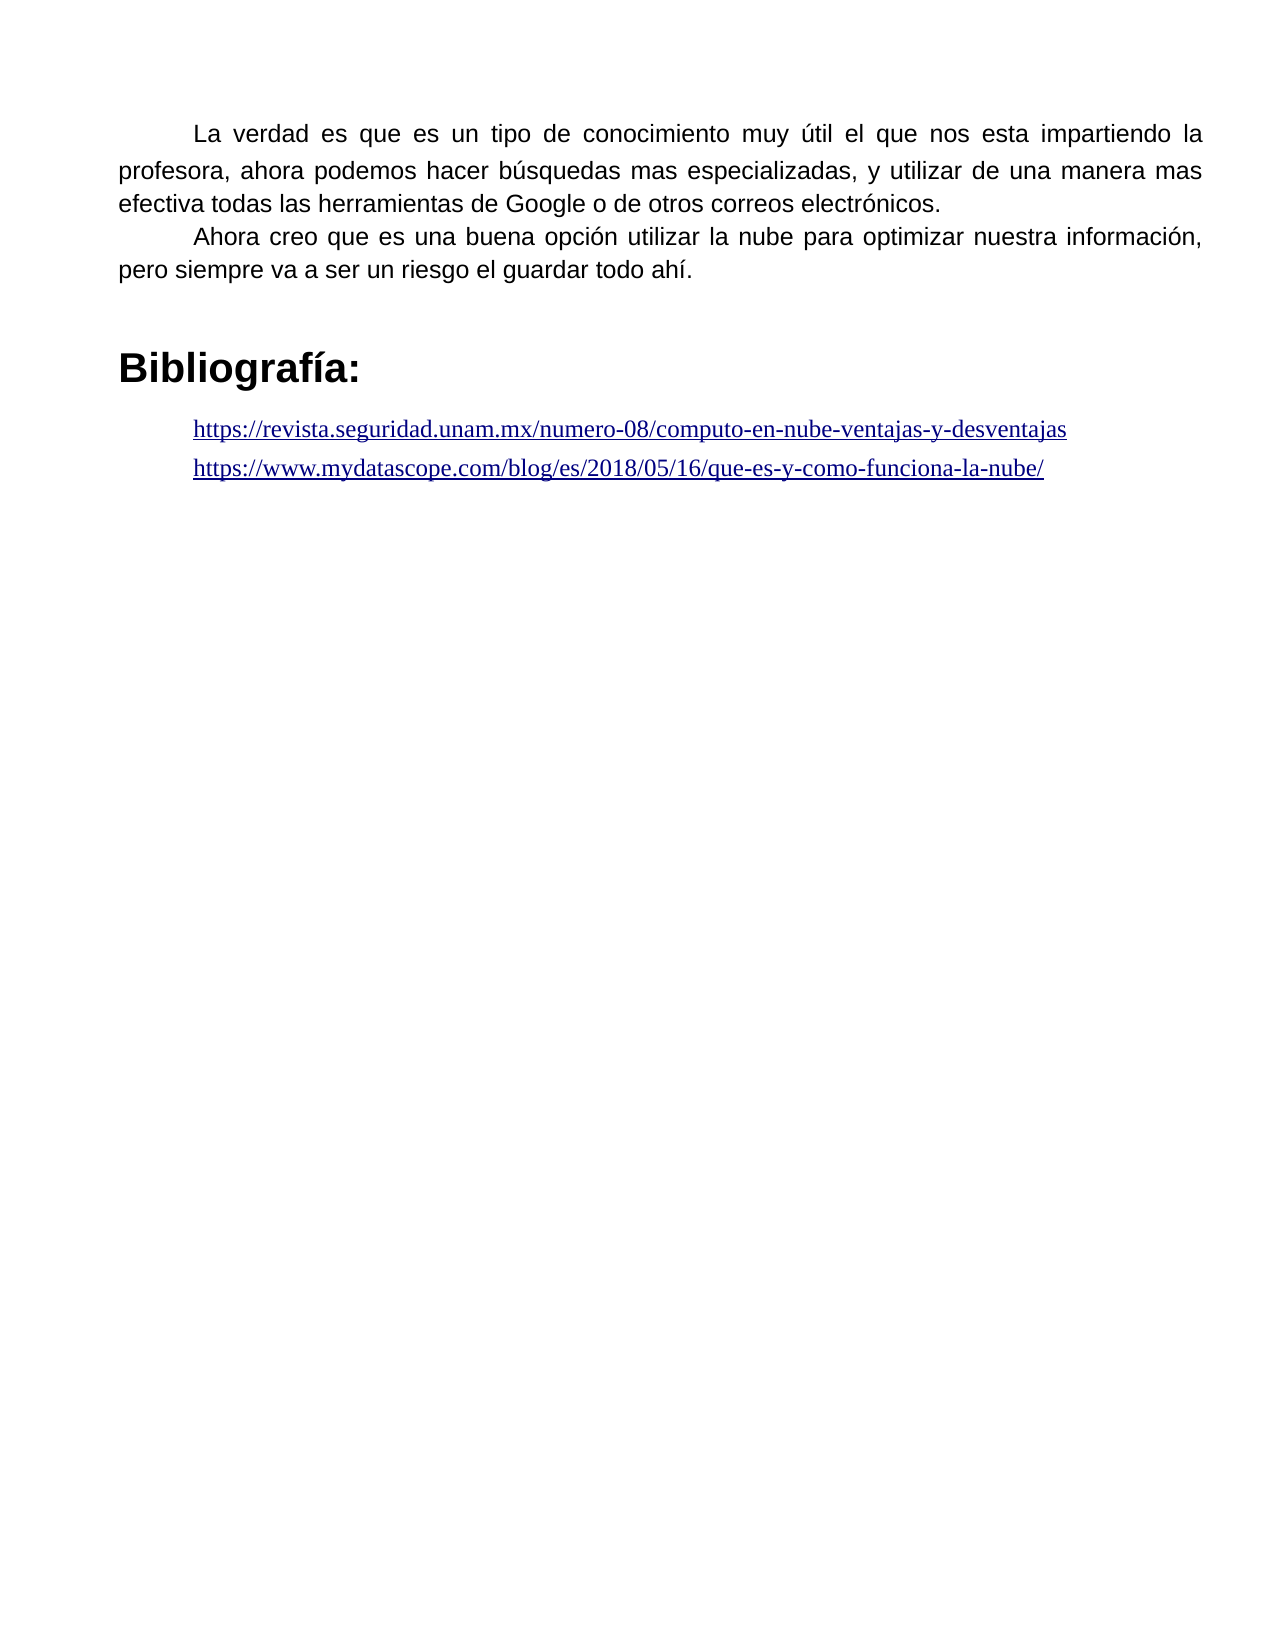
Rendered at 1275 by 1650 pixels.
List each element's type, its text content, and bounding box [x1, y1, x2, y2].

text Ahora creo que es una buena opción utilizar la nube para optimizar nuestra información, pero siempre va a ser un riesgo el guardar todo ahí. [118, 222, 1205, 284]
text https://revista.seguridad.unam.mx/numero-08/computo-en-nube-ventajas-y-desventajas [118, 398, 1205, 446]
text Bibliografía: [118, 343, 1205, 391]
text https://www.mydatascope.com/blog/es/2018/05/16/que-es-y-como-funciona-la-nube/ [118, 453, 1205, 482]
text La verdad es que es un tipo de conocimiento muy útil el que nos esta impartiendo la profesora, ahora podemos hacer búsquedas mas especializadas, y utilizar de una manera mas efectiva todas las herramientas de Google o de otros correos electrónicos. [118, 104, 1205, 218]
